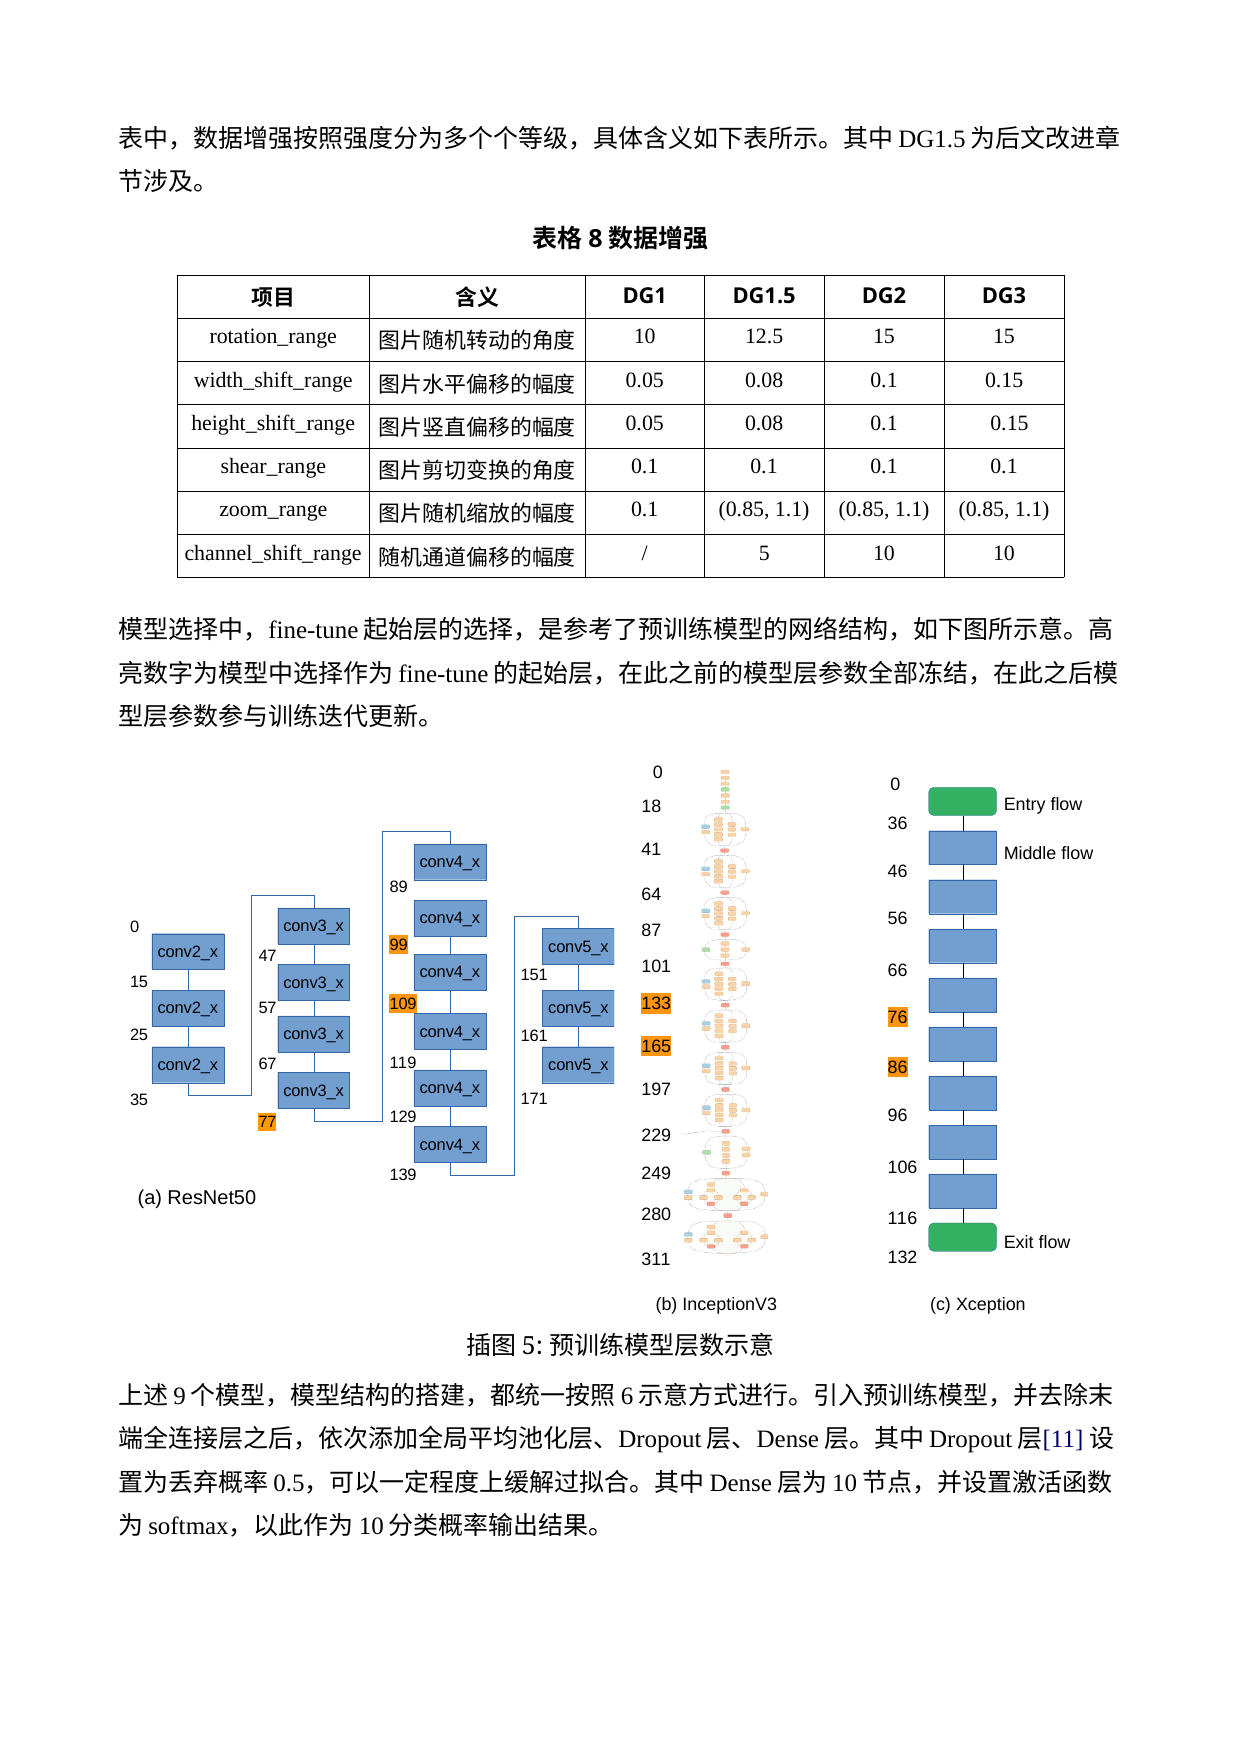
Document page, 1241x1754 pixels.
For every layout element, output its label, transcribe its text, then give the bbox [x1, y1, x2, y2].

table_cell 0.1 [825, 449, 944, 491]
table_header DG3 [945, 276, 1064, 318]
table_header 项目 [178, 276, 369, 318]
table_cell 图片剪切变换的角度 [370, 449, 585, 491]
table_cell 0.08 [705, 362, 824, 404]
table_cell 0.15 [945, 405, 1064, 447]
table_cell 0.05 [586, 362, 704, 404]
table_cell 10 [945, 535, 1064, 577]
table_header DG1 [586, 276, 704, 318]
table_cell width_shift_range [178, 362, 369, 404]
table_cell 12.5 [705, 319, 824, 361]
table_cell 0.08 [705, 405, 824, 447]
table_cell 0.05 [586, 405, 704, 447]
table_cell 15 [825, 319, 944, 361]
table_cell 图片随机缩放的幅度 [370, 492, 585, 534]
text 插图 5: 预训练模型层数示意 [118, 1326, 1122, 1362]
table_cell 0.1 [586, 449, 704, 491]
table_cell 0.1 [586, 492, 704, 534]
table_cell height_shift_range [178, 405, 369, 447]
text 模型选择中，fine-tune起始层的选择，是参考了预训练模型的网络结构，如下图所示意。高亮数字为模型中选择作为fine-tune的起始层，在此之前的模型层参数全部冻结，在此之后模型层参数参与训练迭代更新。 [118, 610, 1122, 733]
table_header [118, 753, 626, 1313]
table_cell 随机通道偏移的幅度 [370, 535, 585, 577]
text 表中，数据增强按照强度分为多个个等级，具体含义如下表所示。其中DG1.5为后文改进章节涉及。 [118, 118, 1122, 198]
table_cell shear_range [178, 449, 369, 491]
table_cell / [586, 535, 704, 577]
table_cell 图片竖直偏移的幅度 [370, 405, 585, 447]
table_cell 0.15 [945, 362, 1064, 404]
table_header 含义 [370, 276, 585, 318]
table_cell 10 [825, 535, 944, 577]
table_cell (0.85, 1.1) [705, 492, 824, 534]
text 上述9个模型，模型结构的搭建，都统一按照插图 6示意方式进行。引入预训练模型，并去除末端全连接层之后，依次添加全局平均池化层、Dropout层、Dense层。其中Dropout层[11] 设置为丢弃概率0.5，可以一定程度上缓解过拟合。其中Dense层为10节点，并设置激活函数为softmax，以此作为10分类概率输出结果。 [118, 1375, 1122, 1542]
table_cell (0.85, 1.1) [825, 492, 944, 534]
table_header DG2 [825, 276, 944, 318]
table_cell (0.85, 1.1) [945, 492, 1064, 534]
table_cell 0.1 [825, 362, 944, 404]
table_cell 图片随机转动的角度 [370, 319, 585, 361]
table_cell channel_shift_range [178, 535, 369, 577]
table_cell 10 [586, 319, 704, 361]
table_cell 图片水平偏移的幅度 [370, 362, 585, 404]
text 表格 8 数据增强 [118, 218, 1122, 254]
table_header [626, 753, 1123, 1313]
table_cell zoom_range [178, 492, 369, 534]
table_cell 5 [705, 535, 824, 577]
table_cell 0.1 [825, 405, 944, 447]
table_cell 0.1 [945, 449, 1064, 491]
table_cell 0.1 [705, 449, 824, 491]
table_cell rotation_range [178, 319, 369, 361]
table_header DG1.5 [705, 276, 824, 318]
table_cell 15 [945, 319, 1064, 361]
